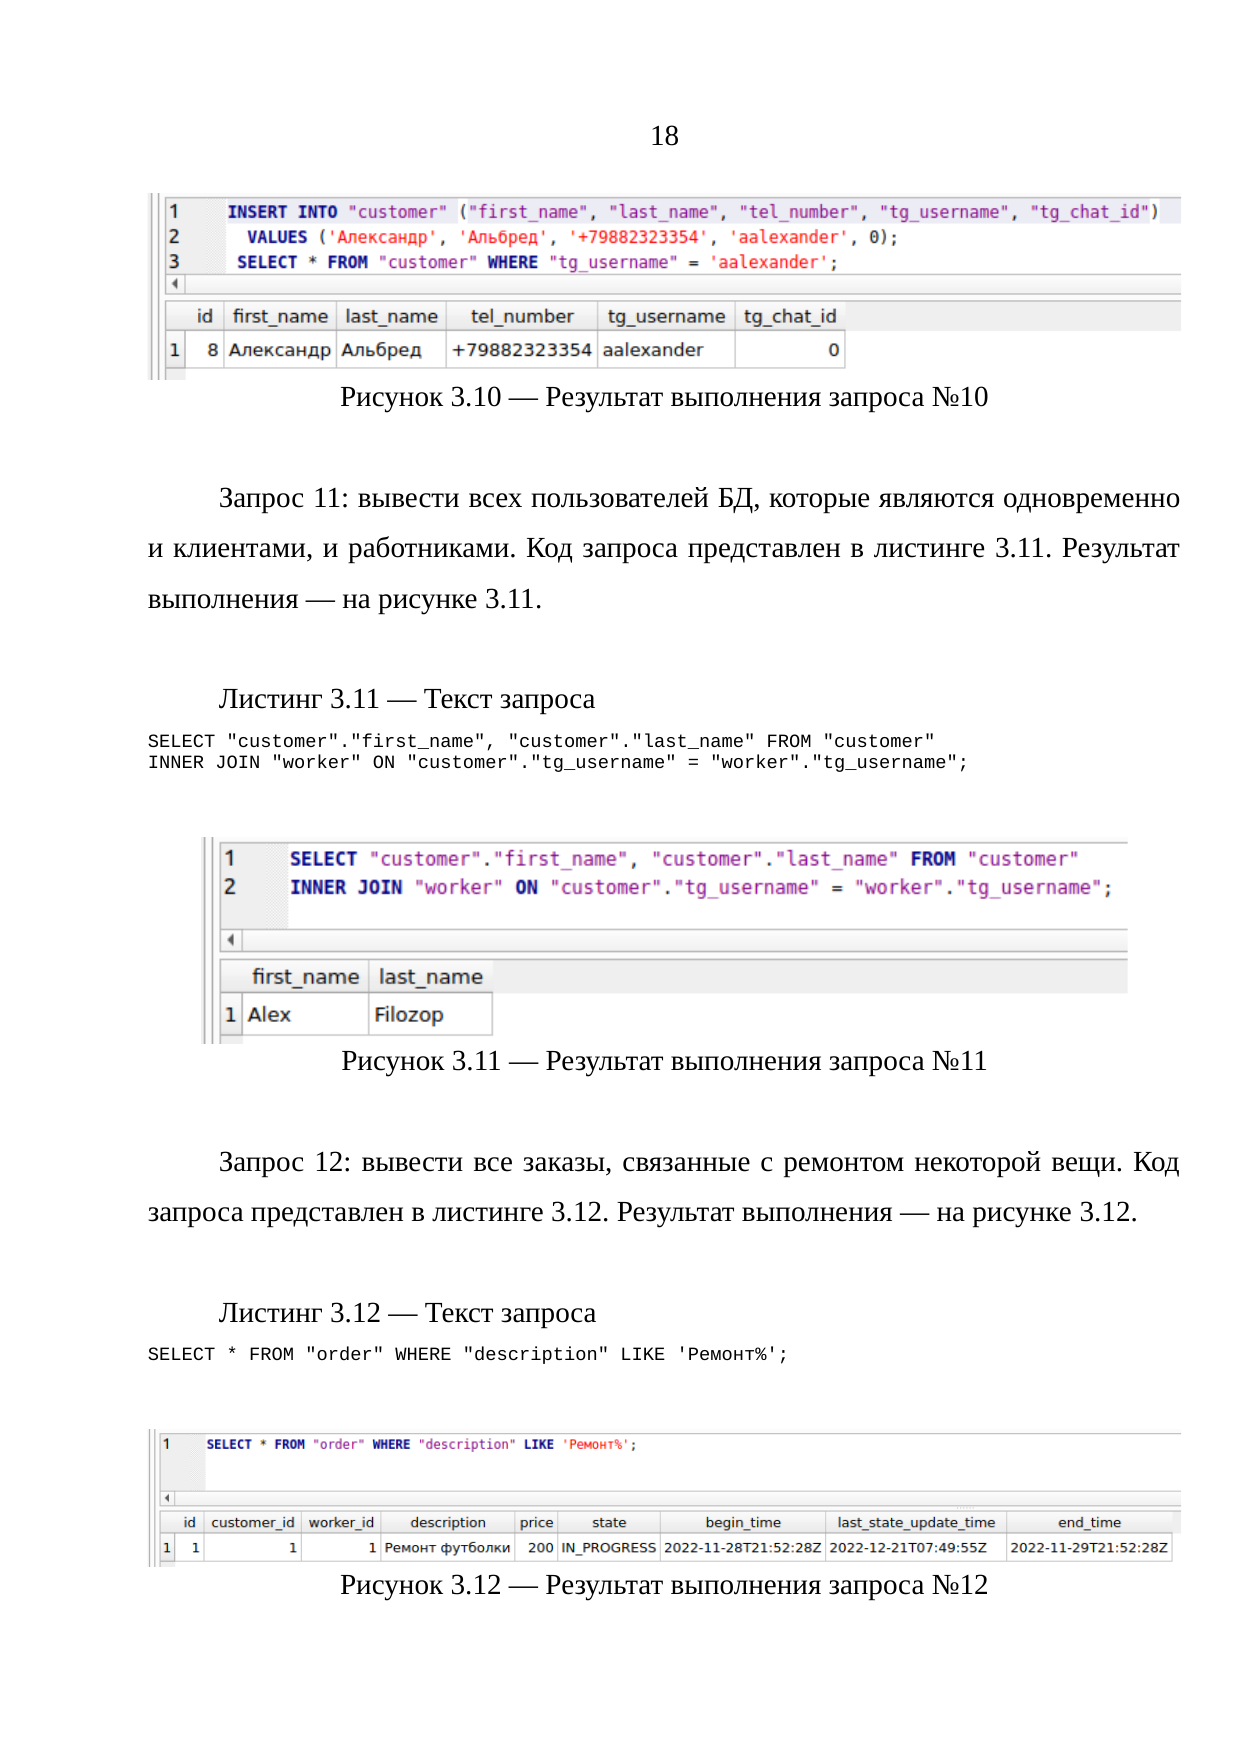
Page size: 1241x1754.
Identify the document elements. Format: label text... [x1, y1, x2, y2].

picture [147, 1429, 1182, 1567]
text Рисунок 3.10 — Результат выполнения запроса №10 [148, 380, 1181, 413]
picture [147, 193, 1182, 380]
text Запрос 12: вывести все заказы, связанные с ремонтом некоторой вещи. Код запроса представлен в листинге 3.12. Результат выполнения — на рисунке 3.12. [148, 1144, 1181, 1228]
text SELECT "customer"."first_name", "customer"."last_name" FROM "customer" [148, 732, 1181, 753]
text Рисунок 3.11 — Результат выполнения запроса №11 [201, 1044, 1128, 1077]
text Рисунок 3.12 — Результат выполнения запроса №12 [148, 1567, 1181, 1601]
text SELECT * FROM "order" WHERE "description" LIKE 'Ремонт%'; [148, 1345, 1181, 1366]
text INNER JOIN "worker" ON "customer"."tg_username" = "worker"."tg_username"; [148, 753, 1181, 774]
text Запрос 11: вывести всех пользователей БД, которые являются одновременно и клиентами, и работниками. Код запроса представлен в листинге 3.11. Результат выполнения — на рисунке 3.11. [148, 480, 1181, 614]
picture [201, 837, 1128, 1044]
text Листинг 3.11 — Текст запроса [148, 681, 1181, 715]
text Листинг 3.12 — Текст запроса [148, 1295, 1181, 1328]
